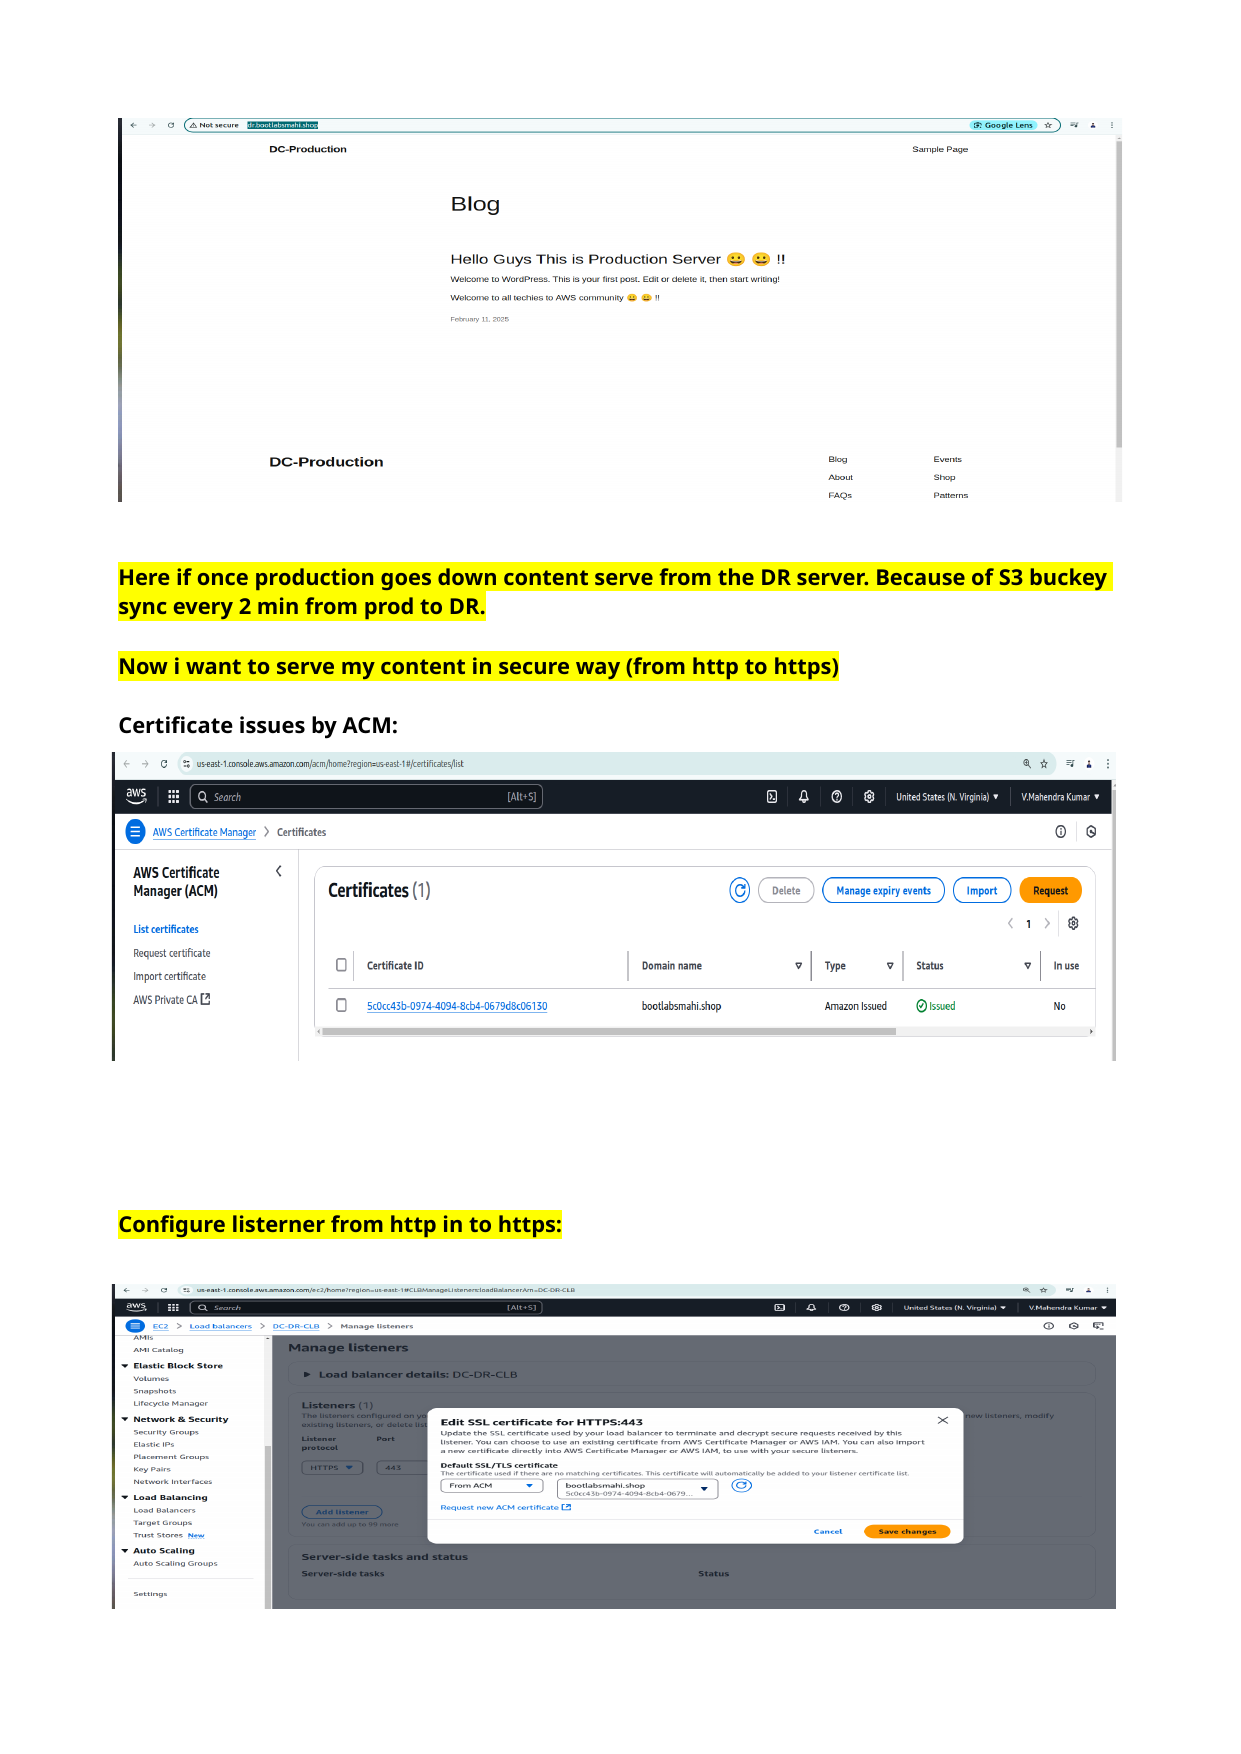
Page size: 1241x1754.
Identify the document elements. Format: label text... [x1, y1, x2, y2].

picture [111, 752, 1116, 1061]
text Certificate issues by ACM: [118, 711, 1122, 740]
picture [111, 1284, 1116, 1609]
picture [118, 118, 1123, 502]
text Now i want to serve my content in secure way (from http to https) [118, 651, 1122, 681]
text Here if once production goes down content serve from the DR server. Because of S3 buckey sync every 2 min from prod to DR. [118, 562, 1122, 621]
text Configure listerner from http in to https: [118, 1180, 1122, 1239]
